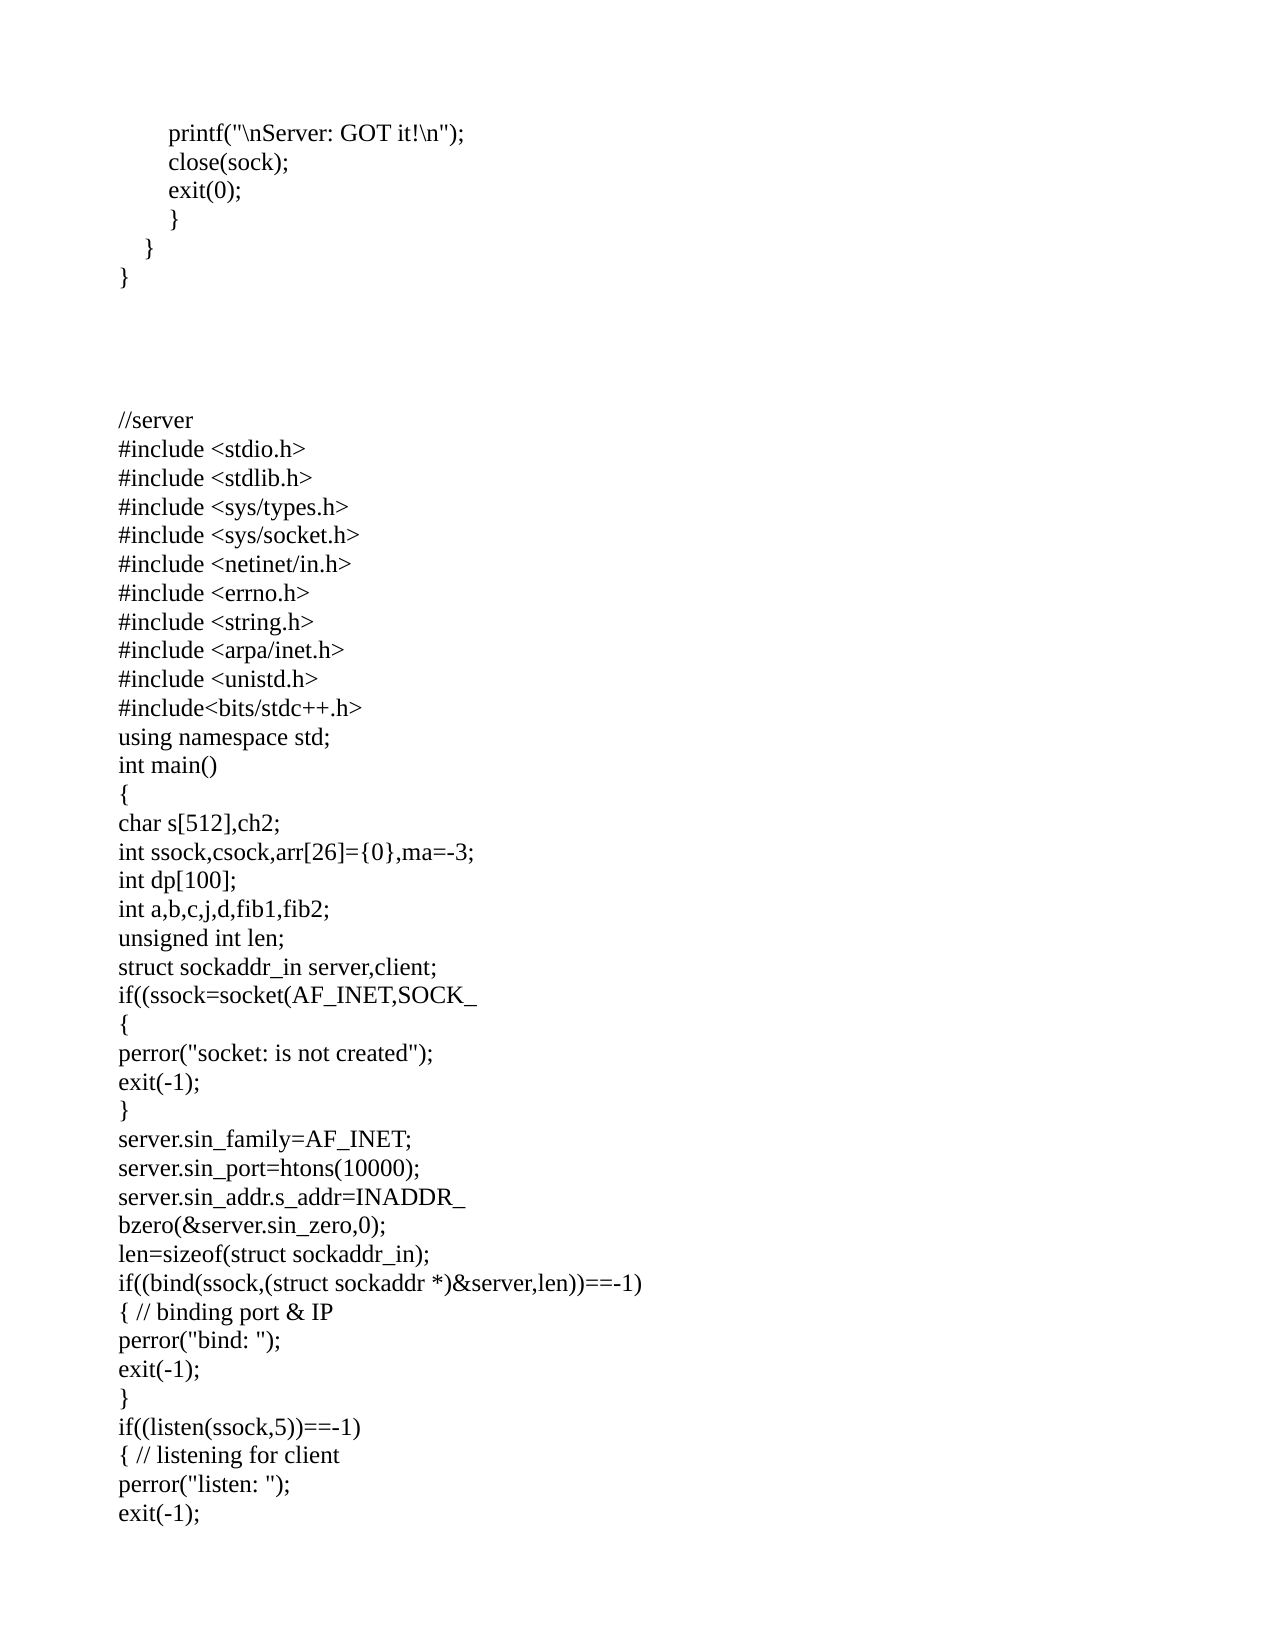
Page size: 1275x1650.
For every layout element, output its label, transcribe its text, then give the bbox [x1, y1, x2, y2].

text //server [118, 406, 1157, 434]
text #include <stdio.h> #include <stdlib.h> #include <sys/types.h> #include <sys/socket.h> #include <netinet/in.h> #include <errno.h> #include <string.h> #include <arpa/inet.h> #include <unistd.h> #include<bits/stdc++.h> using namespace std; int main() { char s[512],ch2; int ssock,csock,arr[26]={0},ma=-3; int dp[100]; int a,b,c,j,d,fib1,fib2; unsigned int len; struct sockaddr_in server,client; if((ssock=socket(AF_INET,SOCK_ { perror("socket: is not created"); exit(-1); } server.sin_family=AF_INET; server.sin_port=htons(10000); server.sin_addr.s_addr=INADDR_ bzero(&server.sin_zero,0); len=sizeof(struct sockaddr_in); if((bind(ssock,(struct sockaddr *)&server,len))==-1) { // binding port & IP perror("bind: "); exit(-1); } if((listen(ssock,5))==-1) { // listening for client perror("listen: "); exit(-1); [118, 434, 1157, 1527]
text printf("\nServer: GOT it!\n"); close(sock); exit(0); } } } [118, 118, 1157, 291]
